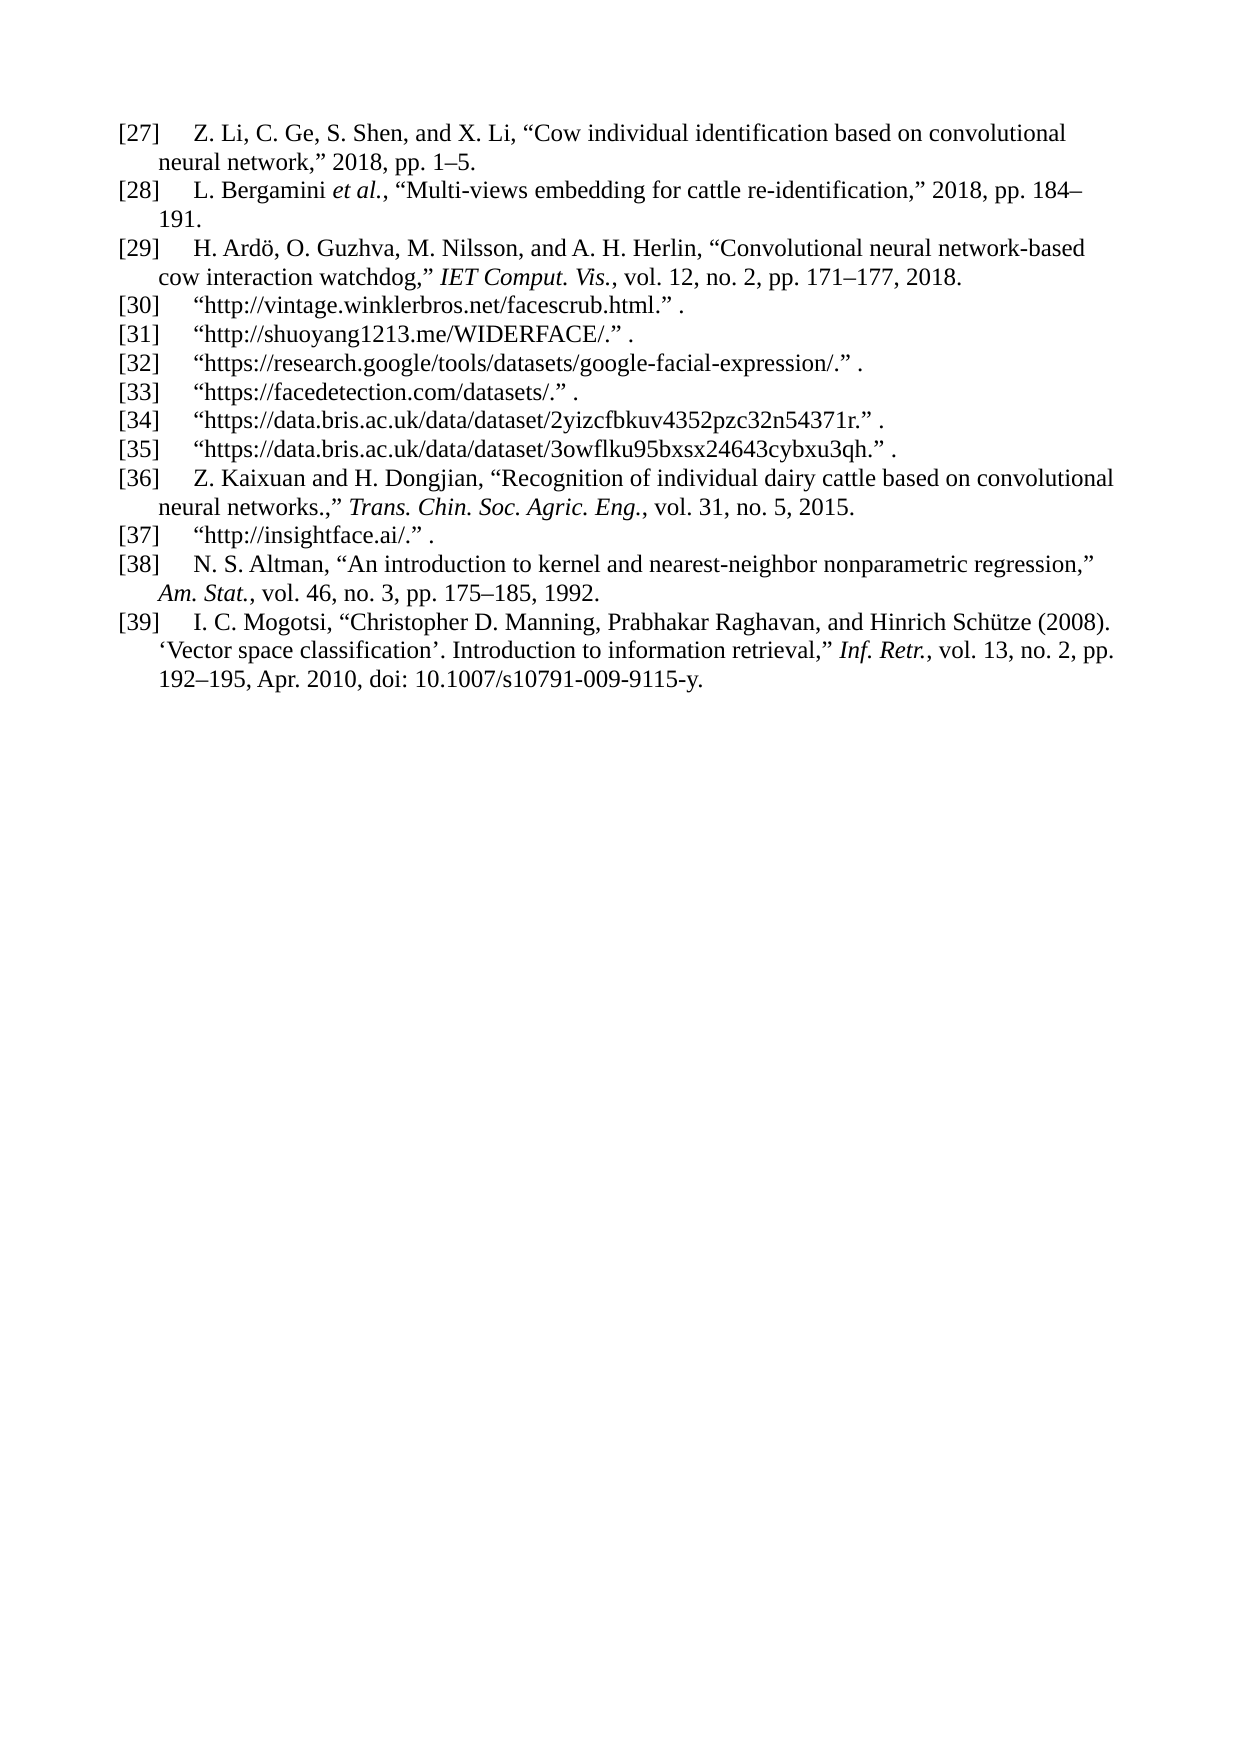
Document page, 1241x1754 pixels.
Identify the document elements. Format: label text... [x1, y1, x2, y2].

text [32] “https://research.google/tools/datasets/google-facial-expression/.” . [118, 348, 1122, 377]
text [34] “https://data.bris.ac.uk/data/dataset/2yizcfbkuv4352pzc32n54371r.” . [118, 406, 1122, 434]
text [36] Z. Kaixuan and H. Dongjian, “Recognition of individual dairy cattle based on convolutional neural networks.,” Trans. Chin. Soc. Agric. Eng., vol. 31, no. 5, 2015. [118, 463, 1122, 521]
text [27] Z. Li, C. Ge, S. Shen, and X. Li, “Cow individual identification based on convolutional neural network,” 2018, pp. 1–5. [118, 118, 1122, 176]
text [35] “https://data.bris.ac.uk/data/dataset/3owflku95bxsx24643cybxu3qh.” . [118, 434, 1122, 463]
text [30] “http://vintage.winklerbros.net/facescrub.html.” . [118, 291, 1122, 319]
text [38] N. S. Altman, “An introduction to kernel and nearest-neighbor nonparametric regression,” Am. Stat., vol. 46, no. 3, pp. 175–185, 1992. [118, 549, 1122, 607]
text [37] “http://insightface.ai/.” . [118, 521, 1122, 549]
text [31] “http://shuoyang1213.me/WIDERFACE/.” . [118, 319, 1122, 348]
text [33] “https://facedetection.com/datasets/.” . [118, 377, 1122, 406]
text [29] H. Ardö, O. Guzhva, M. Nilsson, and A. H. Herlin, “Convolutional neural network‐based cow interaction watchdog,” IET Comput. Vis., vol. 12, no. 2, pp. 171–177, 2018. [118, 233, 1122, 291]
text [39] I. C. Mogotsi, “Christopher D. Manning, Prabhakar Raghavan, and Hinrich Schütze (2008). ‘Vector space classification’. Introduction to information retrieval,” Inf. Retr., vol. 13, no. 2, pp. 192–195, Apr. 2010, doi: 10.1007/s10791-009-9115-y. [118, 607, 1122, 693]
text [28] L. Bergamini et al., “Multi-views embedding for cattle re-identification,” 2018, pp. 184–191. [118, 176, 1122, 233]
